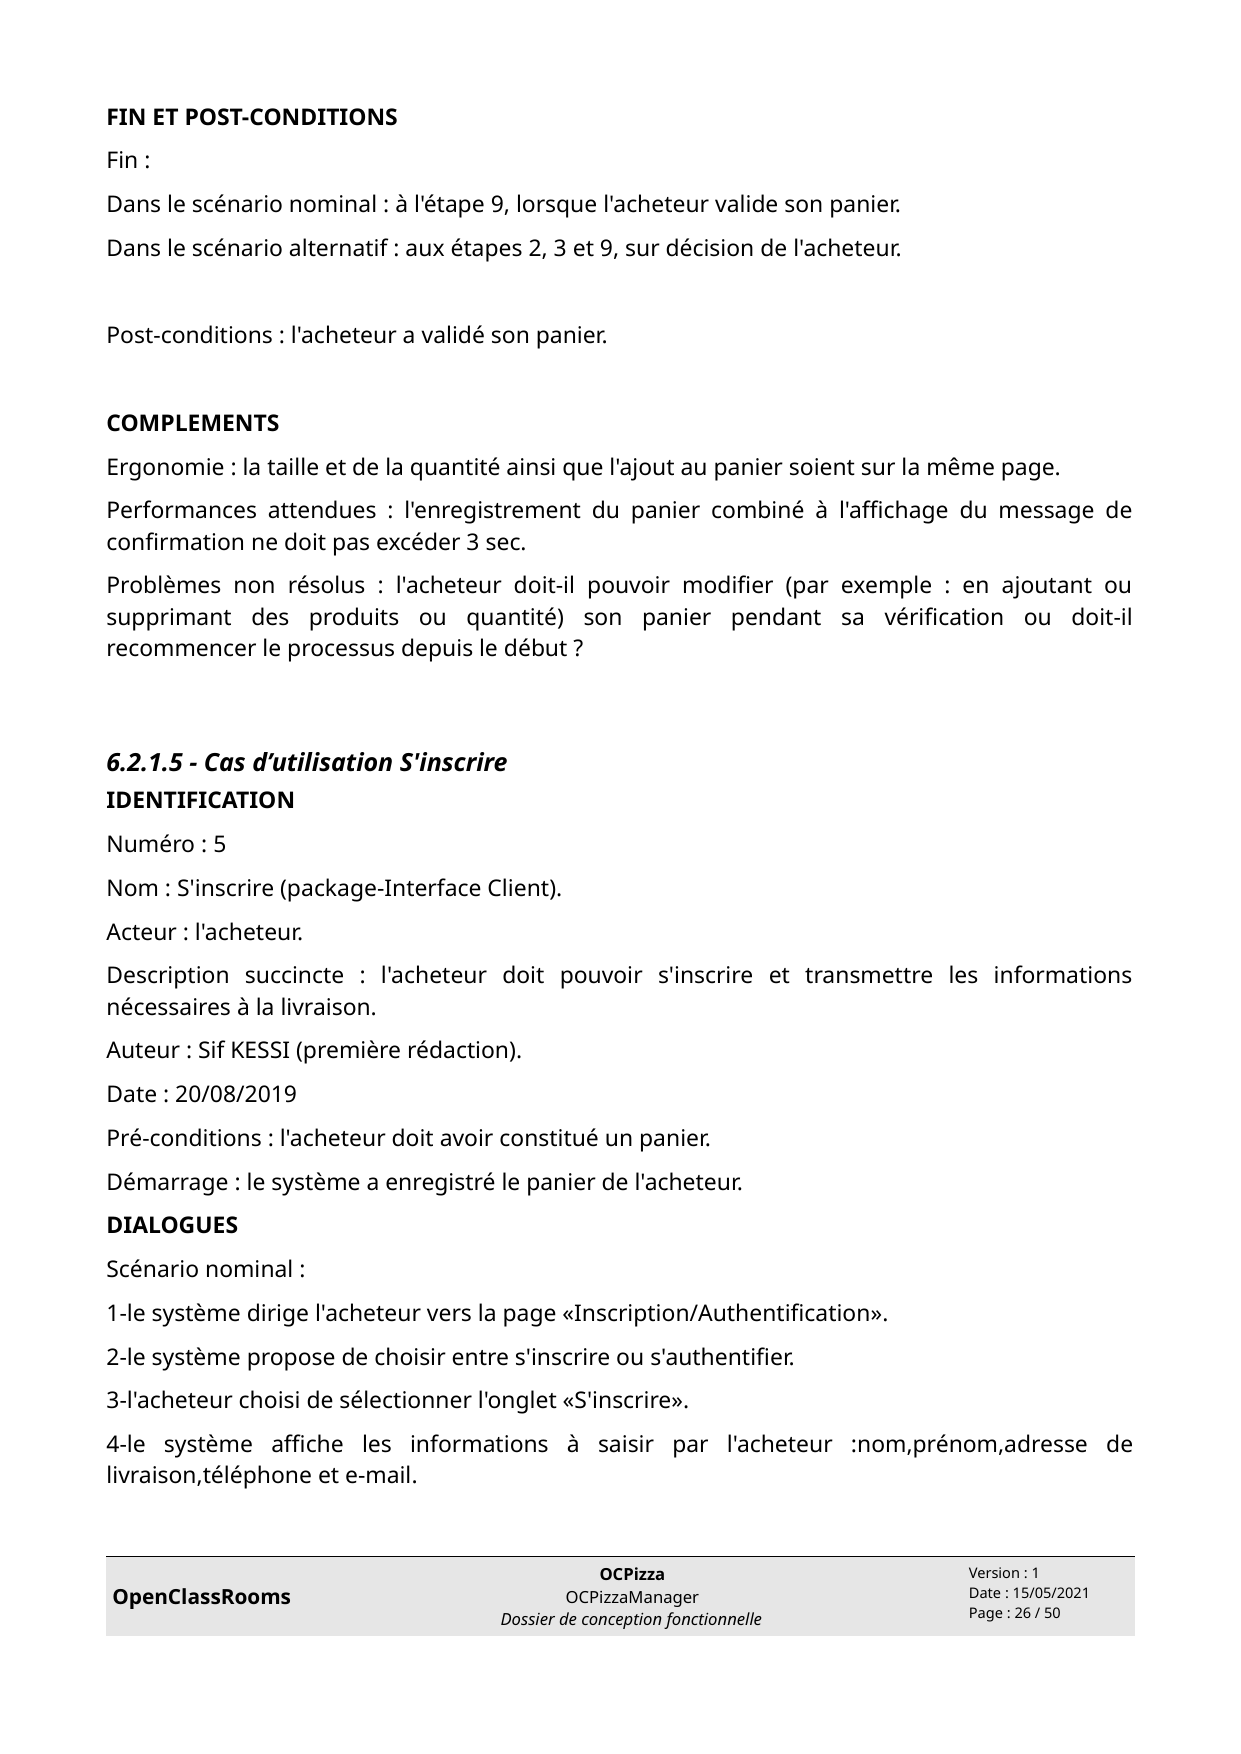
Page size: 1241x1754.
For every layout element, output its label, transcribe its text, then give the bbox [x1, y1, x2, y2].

text Post-conditions : l'acheteur a validé son panier. [106, 319, 1134, 350]
text Acteur : l'acheteur. [106, 916, 1134, 947]
text Dans le scénario nominal : à l'étape 9, lorsque l'acheteur valide son panier. [106, 188, 1134, 219]
text Problèmes non résolus : l'acheteur doit-il pouvoir modifier (par exemple : en ajoutant ou supprimant des produits ou quantité) son panier pendant sa vérification ou doit-il recommencer le processus depuis le début ? [106, 569, 1134, 663]
text Nom : S'inscrire (package-Interface Client). [106, 872, 1134, 903]
text COMPLEMENTS [106, 407, 1134, 438]
text 2-le système propose de choisir entre s'inscrire ou s'authentifier. [106, 1341, 1134, 1372]
text IDENTIFICATION [106, 784, 1134, 816]
text DIALOGUES [106, 1209, 1134, 1241]
text Démarrage : le système a enregistré le panier de l'acheteur. [106, 1166, 1134, 1197]
text 3-l'acheteur choisi de sélectionner l'onglet «S'inscrire». [106, 1384, 1134, 1416]
text Auteur : Sif KESSI (première rédaction). [106, 1034, 1134, 1066]
text Fin : [106, 144, 1134, 175]
text Numéro : 5 [106, 828, 1134, 859]
text Description succincte : l'acheteur doit pouvoir s'inscrire et transmettre les informations nécessaires à la livraison. [106, 959, 1134, 1022]
text 4-le système affiche les informations à saisir par l'acheteur :nom,prénom,adresse de livraison,téléphone et e-mail. [106, 1428, 1134, 1491]
text FIN ET POST-CONDITIONS [106, 100, 1134, 132]
text Scénario nominal : [106, 1253, 1134, 1284]
subtitle Cas d’utilisation S'inscrire [106, 744, 1134, 778]
text Ergonomie : la taille et de la quantité ainsi que l'ajout au panier soient sur la même page. [106, 450, 1134, 482]
text Dans le scénario alternatif : aux étapes 2, 3 et 9, sur décision de l'acheteur. [106, 232, 1134, 263]
text Date : 20/08/2019 [106, 1078, 1134, 1109]
text Pré-conditions : l'acheteur doit avoir constitué un panier. [106, 1122, 1134, 1153]
text Performances attendues : l'enregistrement du panier combiné à l'affichage du message de confirmation ne doit pas excéder 3 sec. [106, 494, 1134, 557]
text 1-le système dirige l'acheteur vers la page «Inscription/Authentification». [106, 1297, 1134, 1328]
